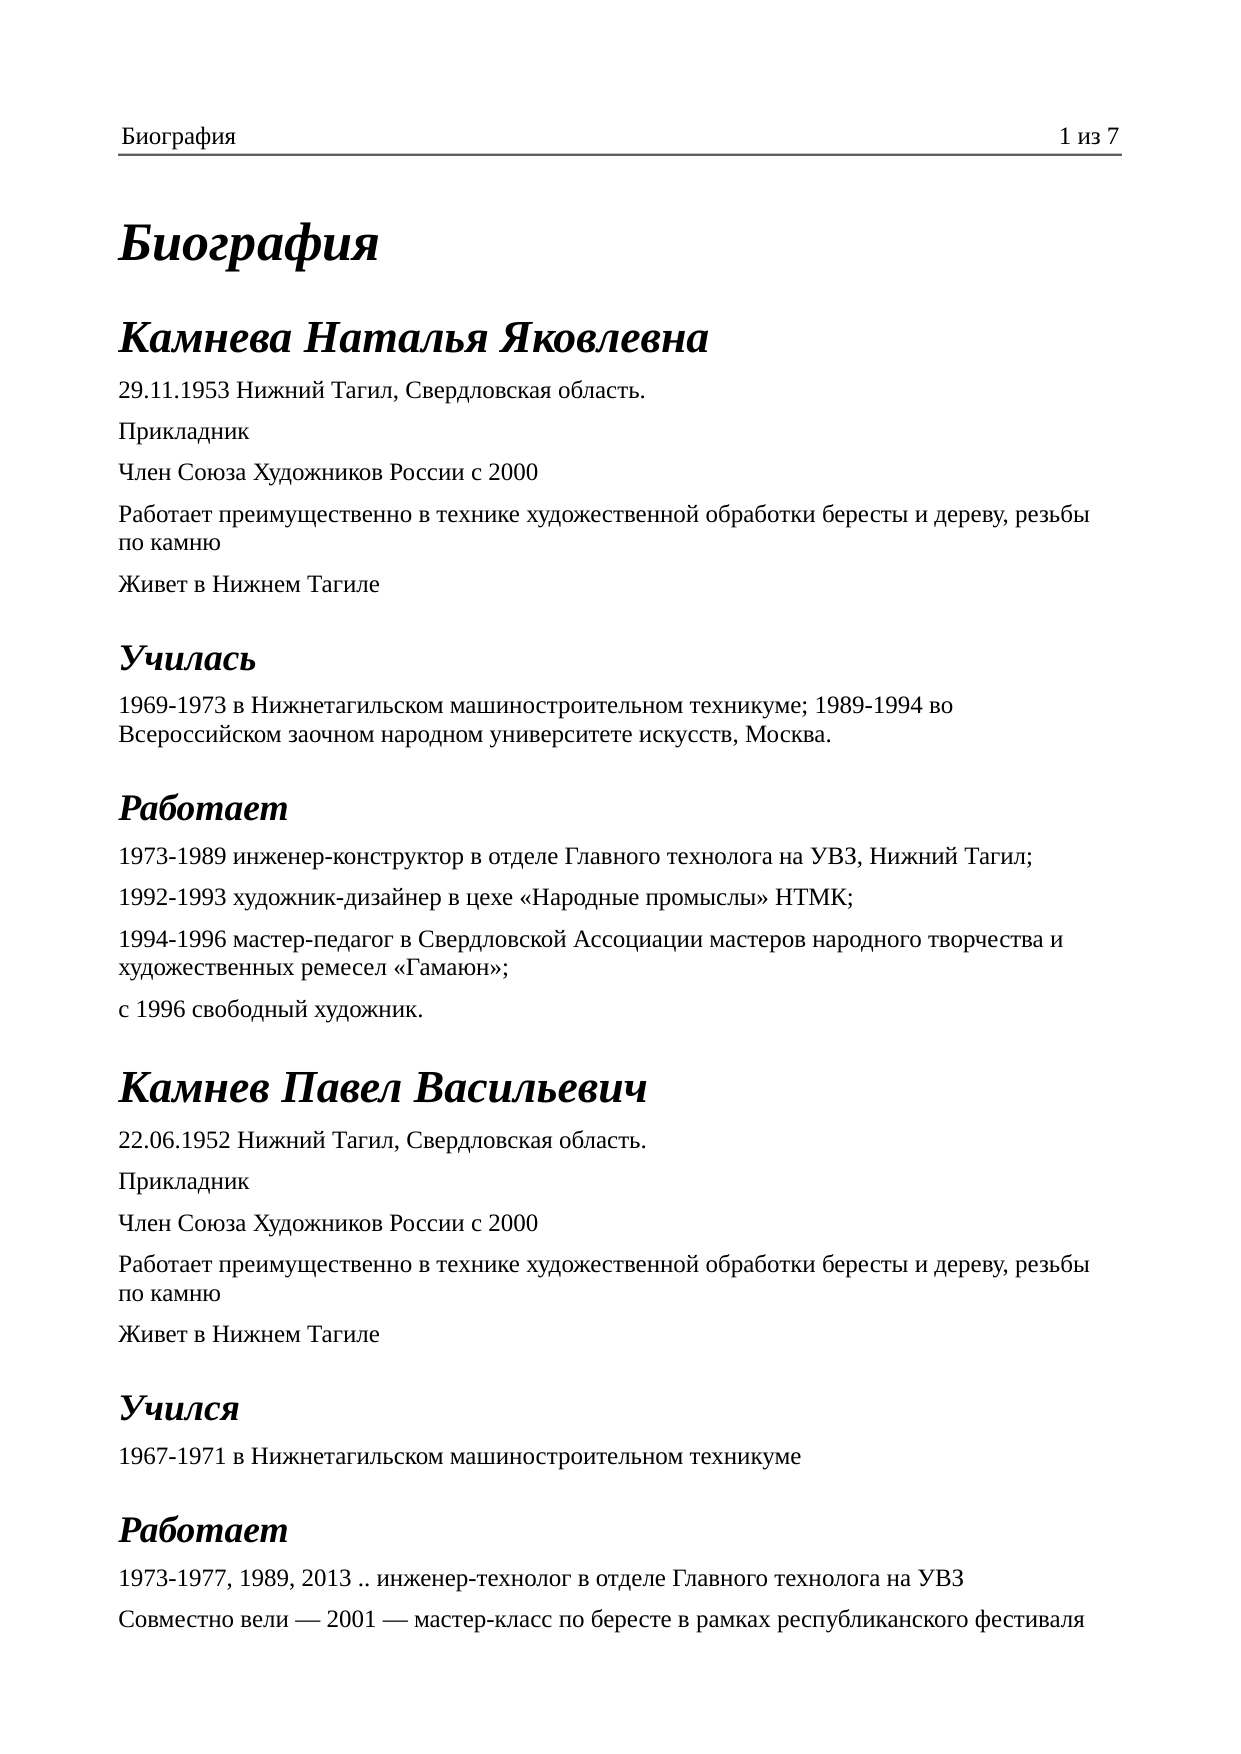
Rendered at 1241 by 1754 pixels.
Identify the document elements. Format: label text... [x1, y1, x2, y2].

text Совместно вели — 2001 — мастер-класс по бересте в рамках республиканского фестиваля [118, 1604, 1122, 1633]
text Член Союза Художников России с 2000 [118, 1208, 1122, 1236]
text Работает преимущественно в технике художественной обработки бересты и дереву, резьбы по камню [118, 499, 1122, 556]
text Член Союза Художников России с 2000 [118, 457, 1122, 486]
text 1992-1993 художник-дизайнер в цехе «Народные промыслы» НТМК; [118, 882, 1122, 911]
subtitle Работает [118, 786, 1122, 829]
text 29.11.1953 Нижний Тагил, Свердловская область. [118, 375, 1122, 404]
subtitle Работает [118, 1507, 1122, 1550]
text Работает преимущественно в технике художественной обработки бересты и дереву, резьбы по камню [118, 1249, 1122, 1306]
subtitle Биография [118, 210, 1122, 272]
subtitle Камнев Павел Васильевич [118, 1060, 1122, 1113]
text 22.06.1952 Нижний Тагил, Свердловская область. [118, 1125, 1122, 1154]
subtitle Учился [118, 1385, 1122, 1428]
text 1973-1977, 1989, 2013 .. инженер-технолог в отделе Главного технолога на УВЗ [118, 1563, 1122, 1591]
text 1973-1989 инженер-конструктор в отделе Главного технолога на УВЗ, Нижний Тагил; [118, 841, 1122, 870]
text 1969-1973 в Нижнетагильском машиностроительном техникуме; 1989-1994 во Всероссийском заочном народном университете искусств, Москва. [118, 691, 1122, 748]
text Живет в Нижнем Тагиле [118, 1319, 1122, 1348]
text с 1996 свободный художник. [118, 994, 1122, 1022]
subtitle Камнева Наталья Яковлевна [118, 310, 1122, 362]
text Прикладник [118, 416, 1122, 445]
text 1967-1971 в Нижнетагильском машиностроительном техникуме [118, 1441, 1122, 1469]
subtitle Училась [118, 635, 1122, 678]
text Живет в Нижнем Тагиле [118, 569, 1122, 597]
text Прикладник [118, 1166, 1122, 1195]
text 1994-1996 мастер-педагог в Свердловской Ассоциации мастеров народного творчества и художественных ремесел «Гамаюн»; [118, 924, 1122, 981]
